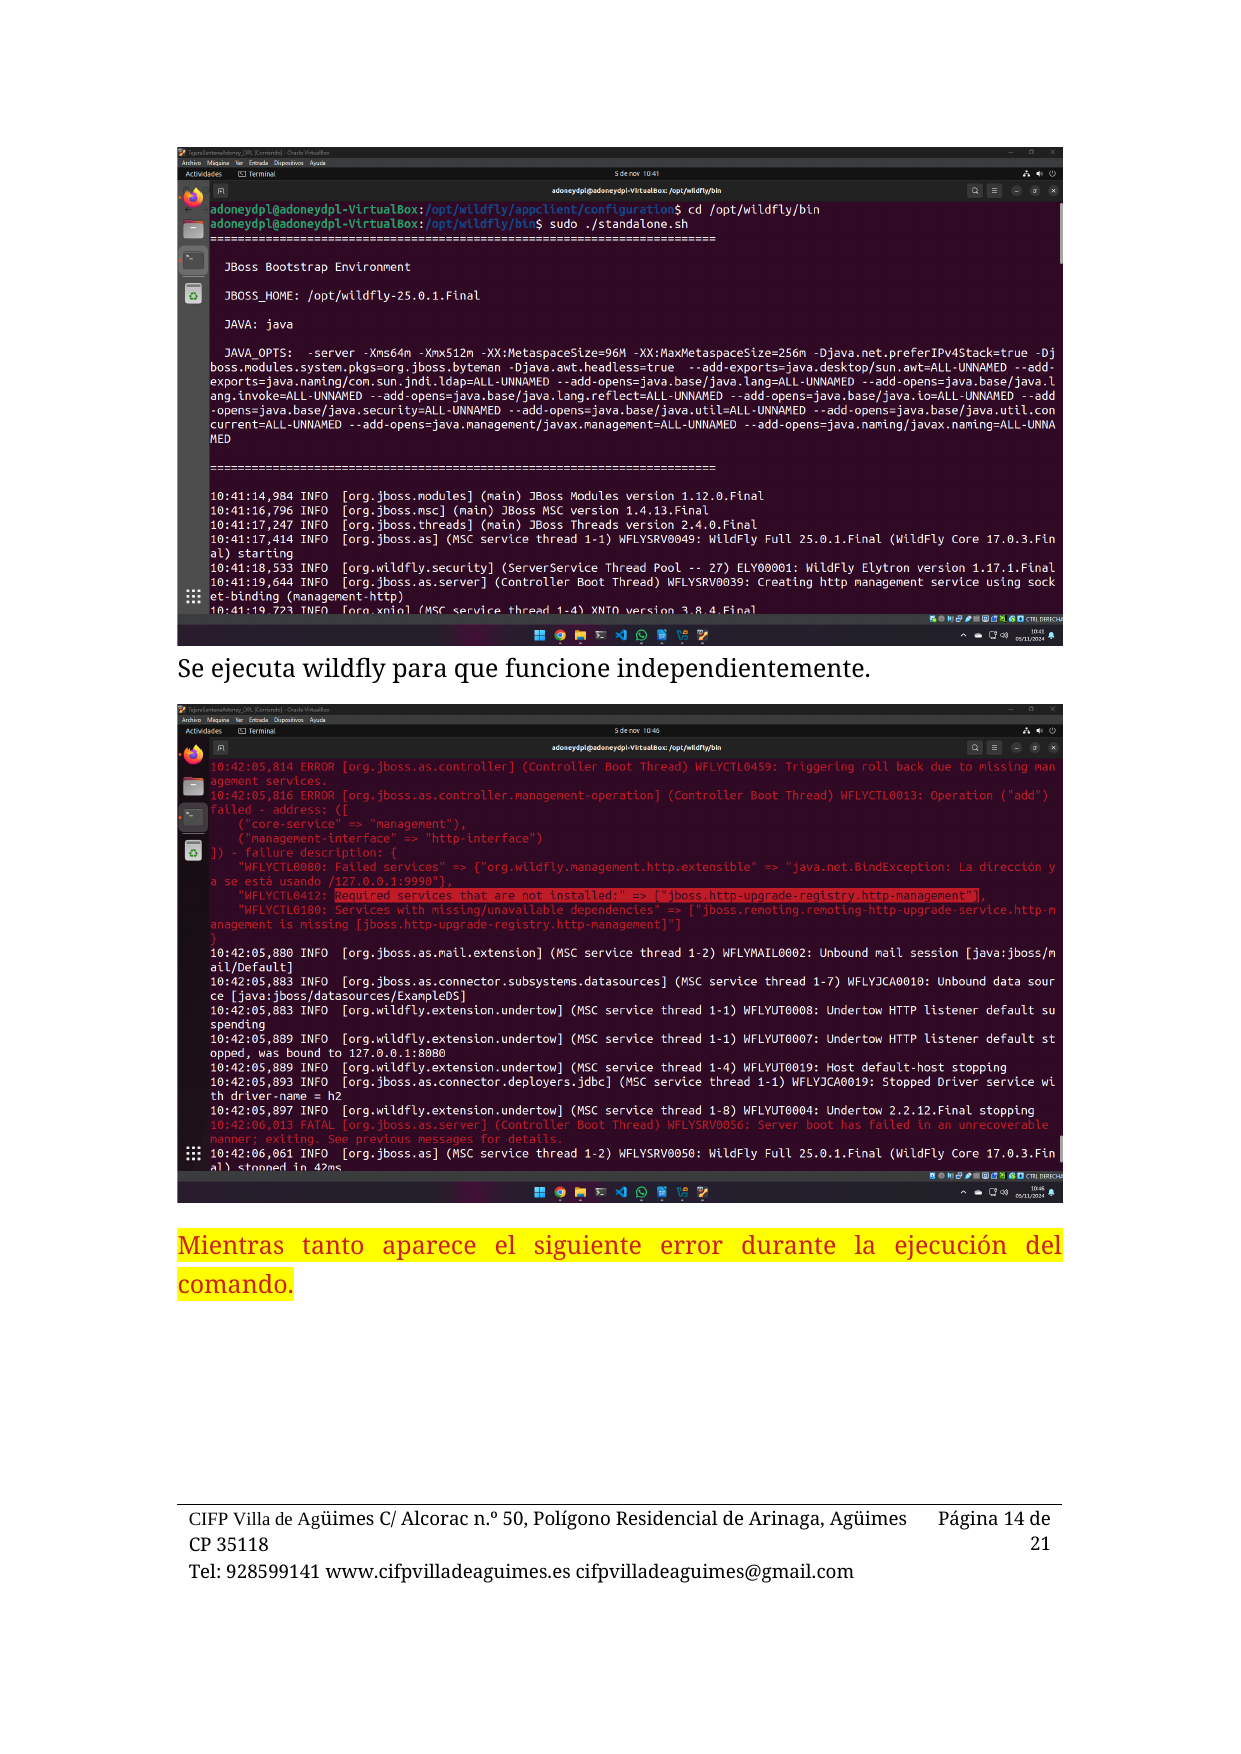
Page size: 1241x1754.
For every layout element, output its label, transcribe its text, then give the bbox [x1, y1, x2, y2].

text Se ejecuta wildfly para que funcione independientemente. [177, 646, 1063, 685]
text Mientras tanto aparece el siguiente error durante la ejecución del comando. [177, 1203, 1063, 1301]
picture [177, 704, 1063, 1203]
picture [177, 147, 1063, 646]
